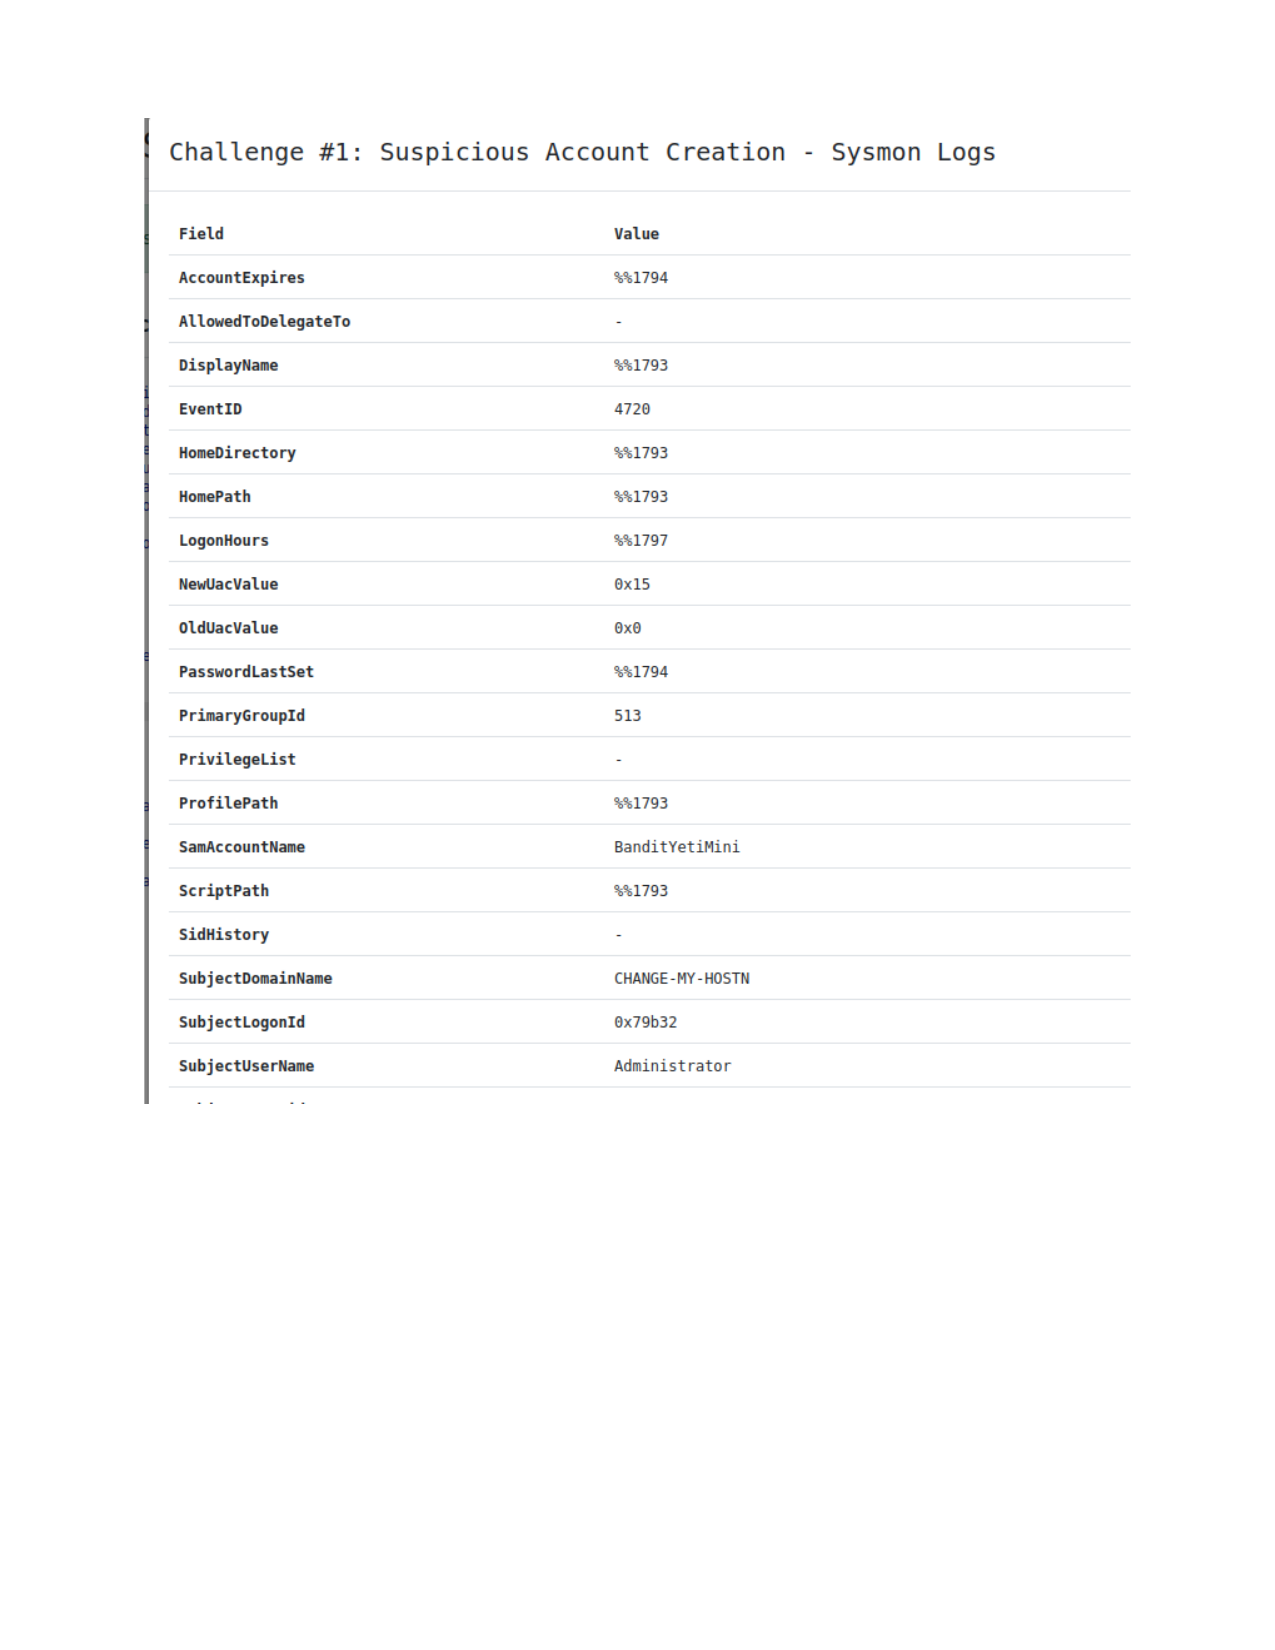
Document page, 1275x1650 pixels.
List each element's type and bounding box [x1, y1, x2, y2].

picture [144, 118, 1131, 1104]
